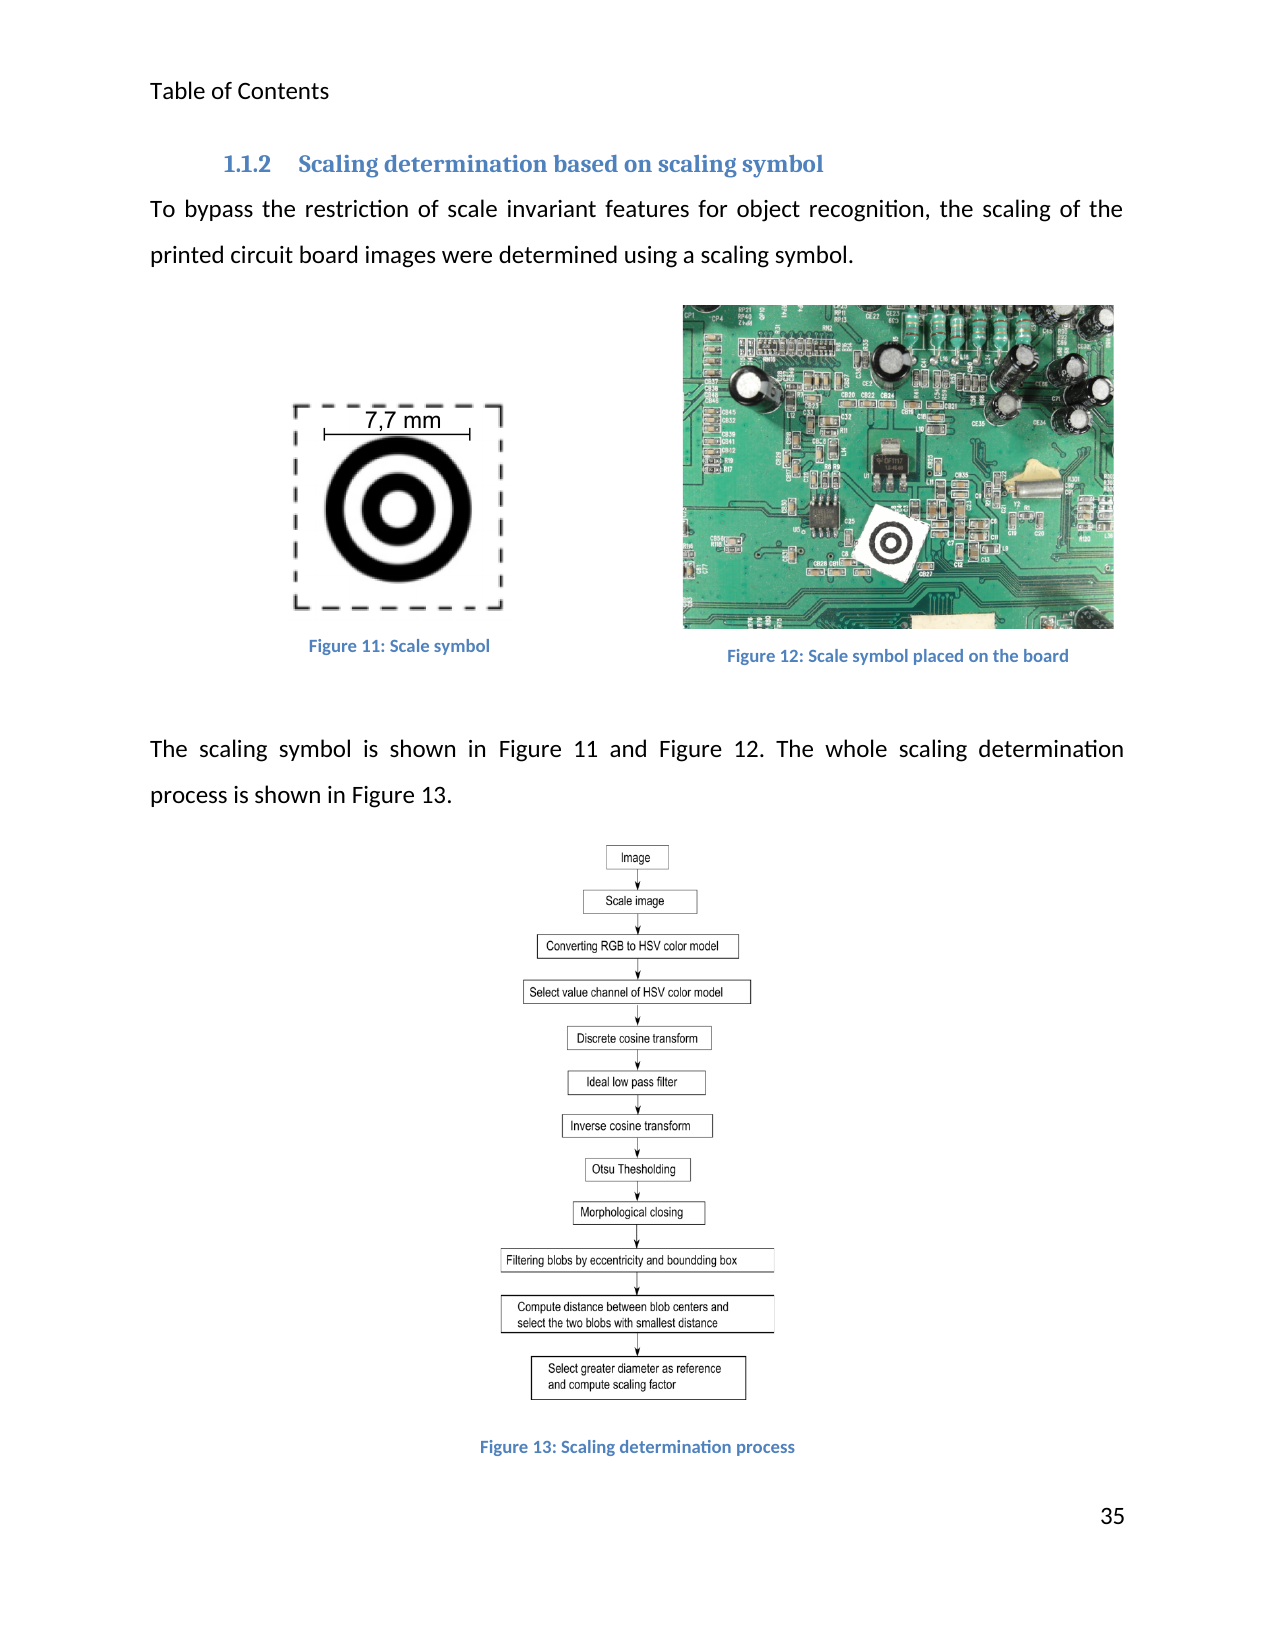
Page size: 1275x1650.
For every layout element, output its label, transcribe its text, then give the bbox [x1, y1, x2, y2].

subtitle Scaling determination based on scaling symbol [224, 150, 1125, 179]
picture [500, 845, 775, 1400]
text Figure 13: Scaling determination process [150, 1435, 1125, 1458]
text The scaling symbol is shown in Figure 11 and Figure 12. The whole scaling determination process is shown in Figure 13. [150, 733, 1125, 809]
picture [682, 305, 1114, 629]
picture [283, 396, 516, 620]
table_header Figure 11: Scale symbol [150, 305, 649, 667]
text To bypass the restriction of scale invariant features for object recognition, the scaling of the printed circuit board images were determined using a scaling symbol. [150, 193, 1125, 269]
table_header Figure 12: Scale symbol placed on the board [649, 305, 1147, 667]
